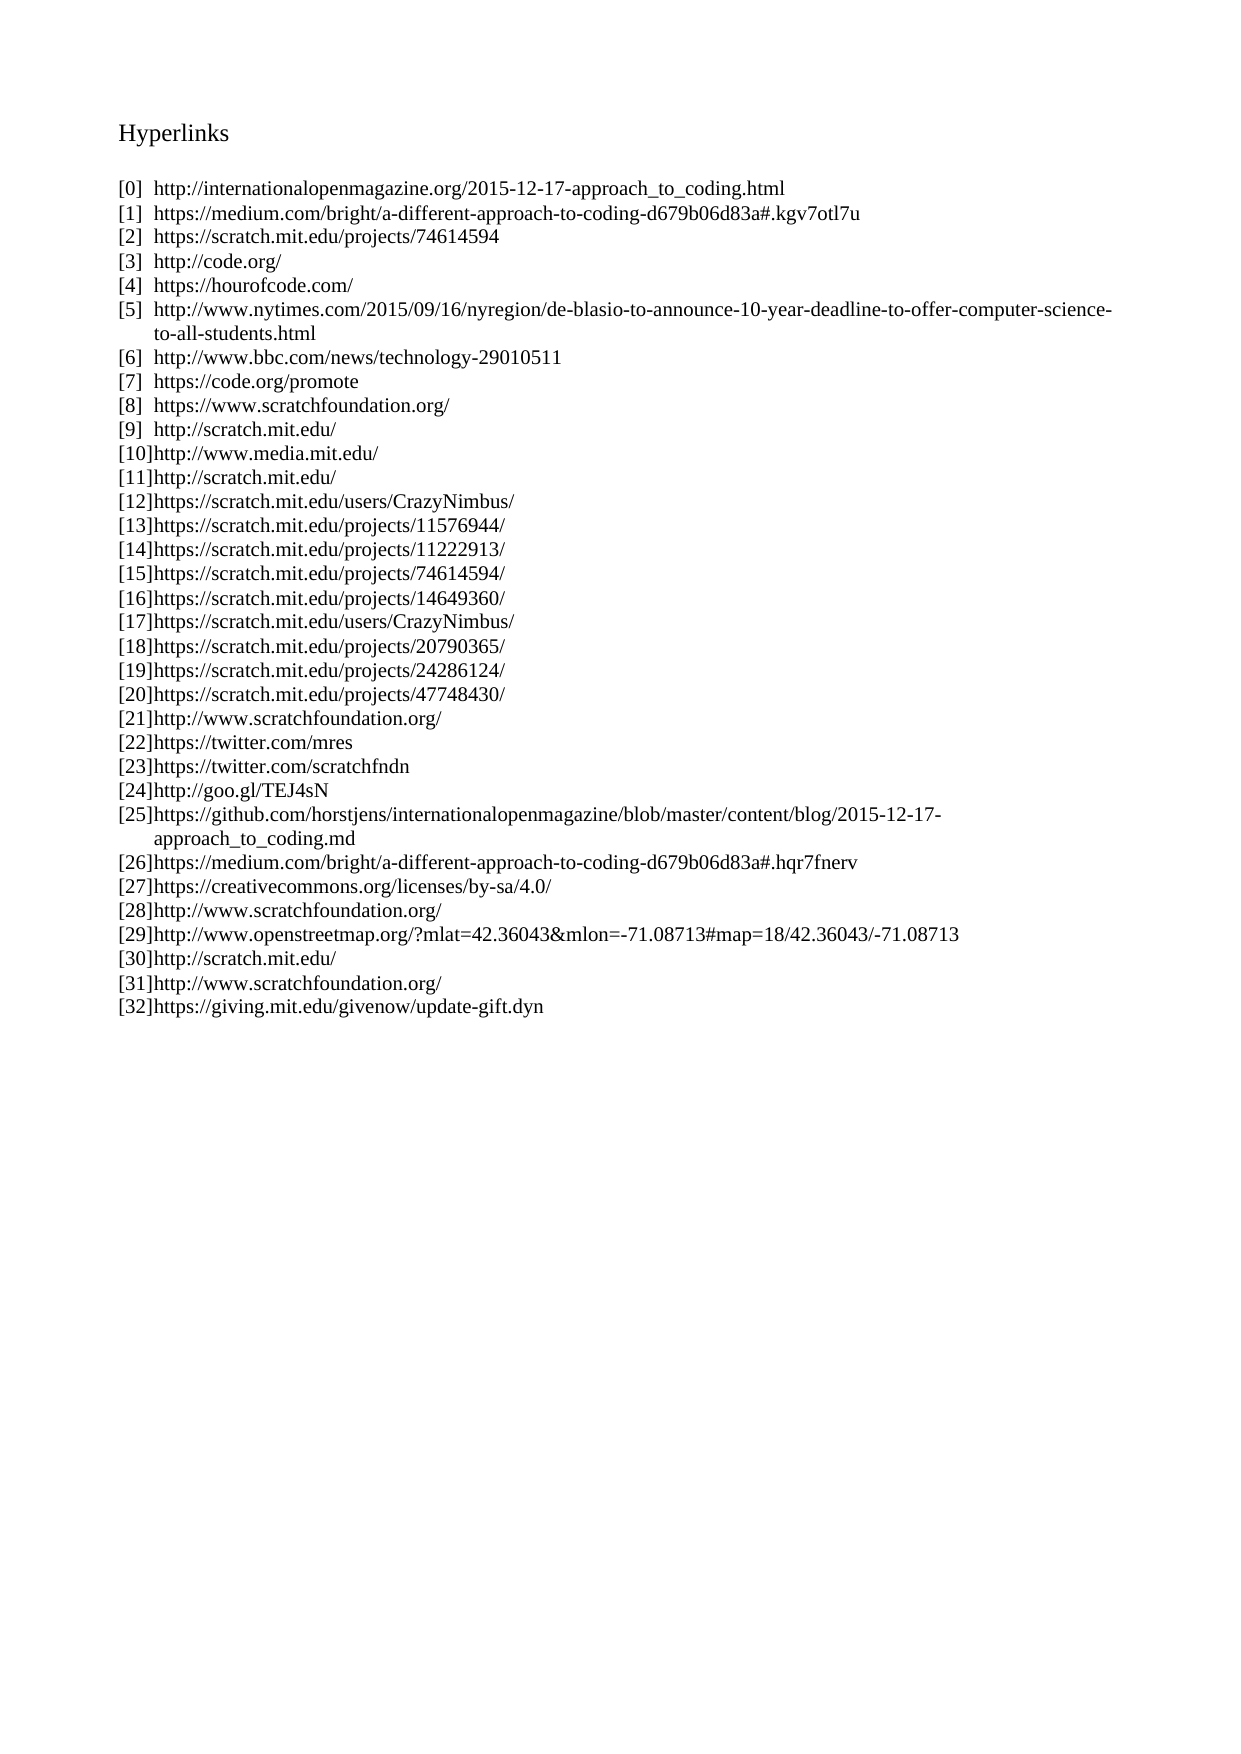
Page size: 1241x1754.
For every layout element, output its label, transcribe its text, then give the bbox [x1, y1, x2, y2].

text https://twitter.com/mres [118, 730, 1122, 754]
text https://scratch.mit.edu/projects/14649360/ [118, 585, 1122, 609]
text http://www.media.mit.edu/ [118, 441, 1122, 465]
text https://creativecommons.org/licenses/by-sa/4.0/ [118, 874, 1122, 898]
text https://scratch.mit.edu/projects/20790365/ [118, 633, 1122, 658]
text http://internationalopenmagazine.org/2015-12-17-approach_to_coding.html [118, 176, 1122, 200]
text http://scratch.mit.edu/ [118, 946, 1122, 970]
text https://scratch.mit.edu/projects/74614594 [118, 224, 1122, 248]
text https://giving.mit.edu/givenow/update-gift.dyn [118, 994, 1122, 1018]
text https://hourofcode.com/ [118, 273, 1122, 297]
text https://scratch.mit.edu/projects/24286124/ [118, 658, 1122, 682]
text https://scratch.mit.edu/projects/11222913/ [118, 537, 1122, 561]
text https://scratch.mit.edu/projects/11576944/ [118, 513, 1122, 537]
text http://www.bbc.com/news/technology-29010511 [118, 345, 1122, 369]
text https://www.scratchfoundation.org/ [118, 393, 1122, 417]
text https://scratch.mit.edu/projects/74614594/ [118, 561, 1122, 585]
text https://medium.com/bright/a-different-approach-to-coding-d679b06d83a#.kgv7otl7u [118, 200, 1122, 224]
text https://github.com/horstjens/internationalopenmagazine/blob/master/content/blog/2015-12-17-approach_to_coding.md [118, 802, 1122, 850]
text http://scratch.mit.edu/ [118, 417, 1122, 441]
text https://twitter.com/scratchfndn [118, 754, 1122, 778]
text https://scratch.mit.edu/projects/47748430/ [118, 682, 1122, 706]
text http://www.openstreetmap.org/?mlat=42.36043&mlon=-71.08713#map=18/42.36043/-71.08713 [118, 922, 1122, 946]
text https://medium.com/bright/a-different-approach-to-coding-d679b06d83a#.hqr7fnerv [118, 850, 1122, 874]
text http://www.scratchfoundation.org/ [118, 706, 1122, 730]
text http://scratch.mit.edu/ [118, 465, 1122, 489]
text https://code.org/promote [118, 369, 1122, 393]
text http://www.scratchfoundation.org/ [118, 970, 1122, 994]
text https://scratch.mit.edu/users/CrazyNimbus/ [118, 489, 1122, 513]
text http://goo.gl/TEJ4sN [118, 778, 1122, 802]
text https://scratch.mit.edu/users/CrazyNimbus/ [118, 609, 1122, 633]
text http://code.org/ [118, 248, 1122, 273]
text http://www.nytimes.com/2015/09/16/nyregion/de-blasio-to-announce-10-year-deadline-to-offer-computer-science-to-all-students.html [118, 297, 1122, 345]
text http://www.scratchfoundation.org/ [118, 898, 1122, 922]
